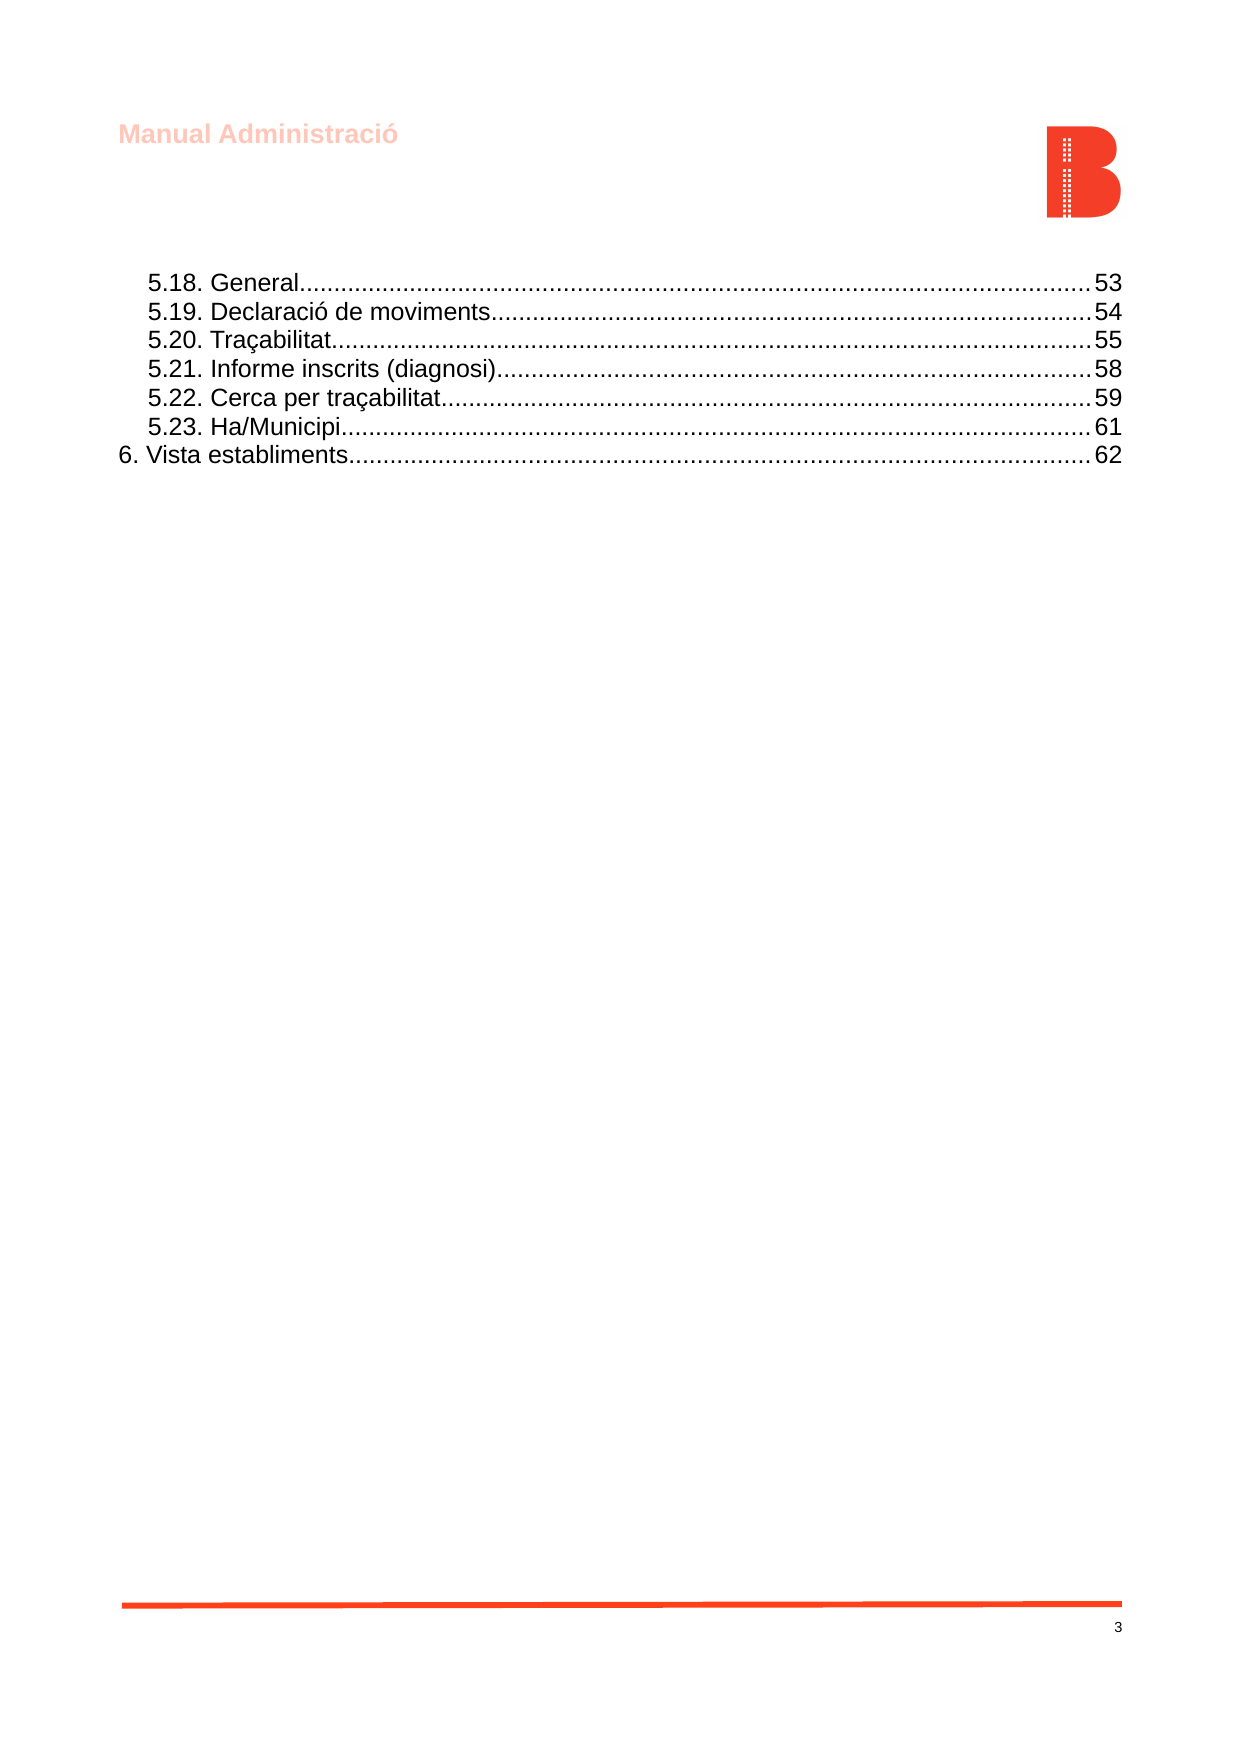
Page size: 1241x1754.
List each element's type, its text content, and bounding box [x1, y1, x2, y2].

text 5.23. Ha/Municipi 61 [148, 411, 1122, 440]
text 5.19. Declaració de moviments 54 [148, 296, 1122, 325]
text 5.20. Traçabilitat 55 [148, 325, 1122, 354]
text 6. Vista establiments 62 [118, 440, 1122, 469]
text 5.22. Cerca per traçabilitat 59 [148, 383, 1122, 411]
picture [1036, 124, 1130, 221]
text 5.21. Informe inscrits (diagnosi) 58 [148, 354, 1122, 383]
text 5.18. General 53 [148, 268, 1122, 296]
